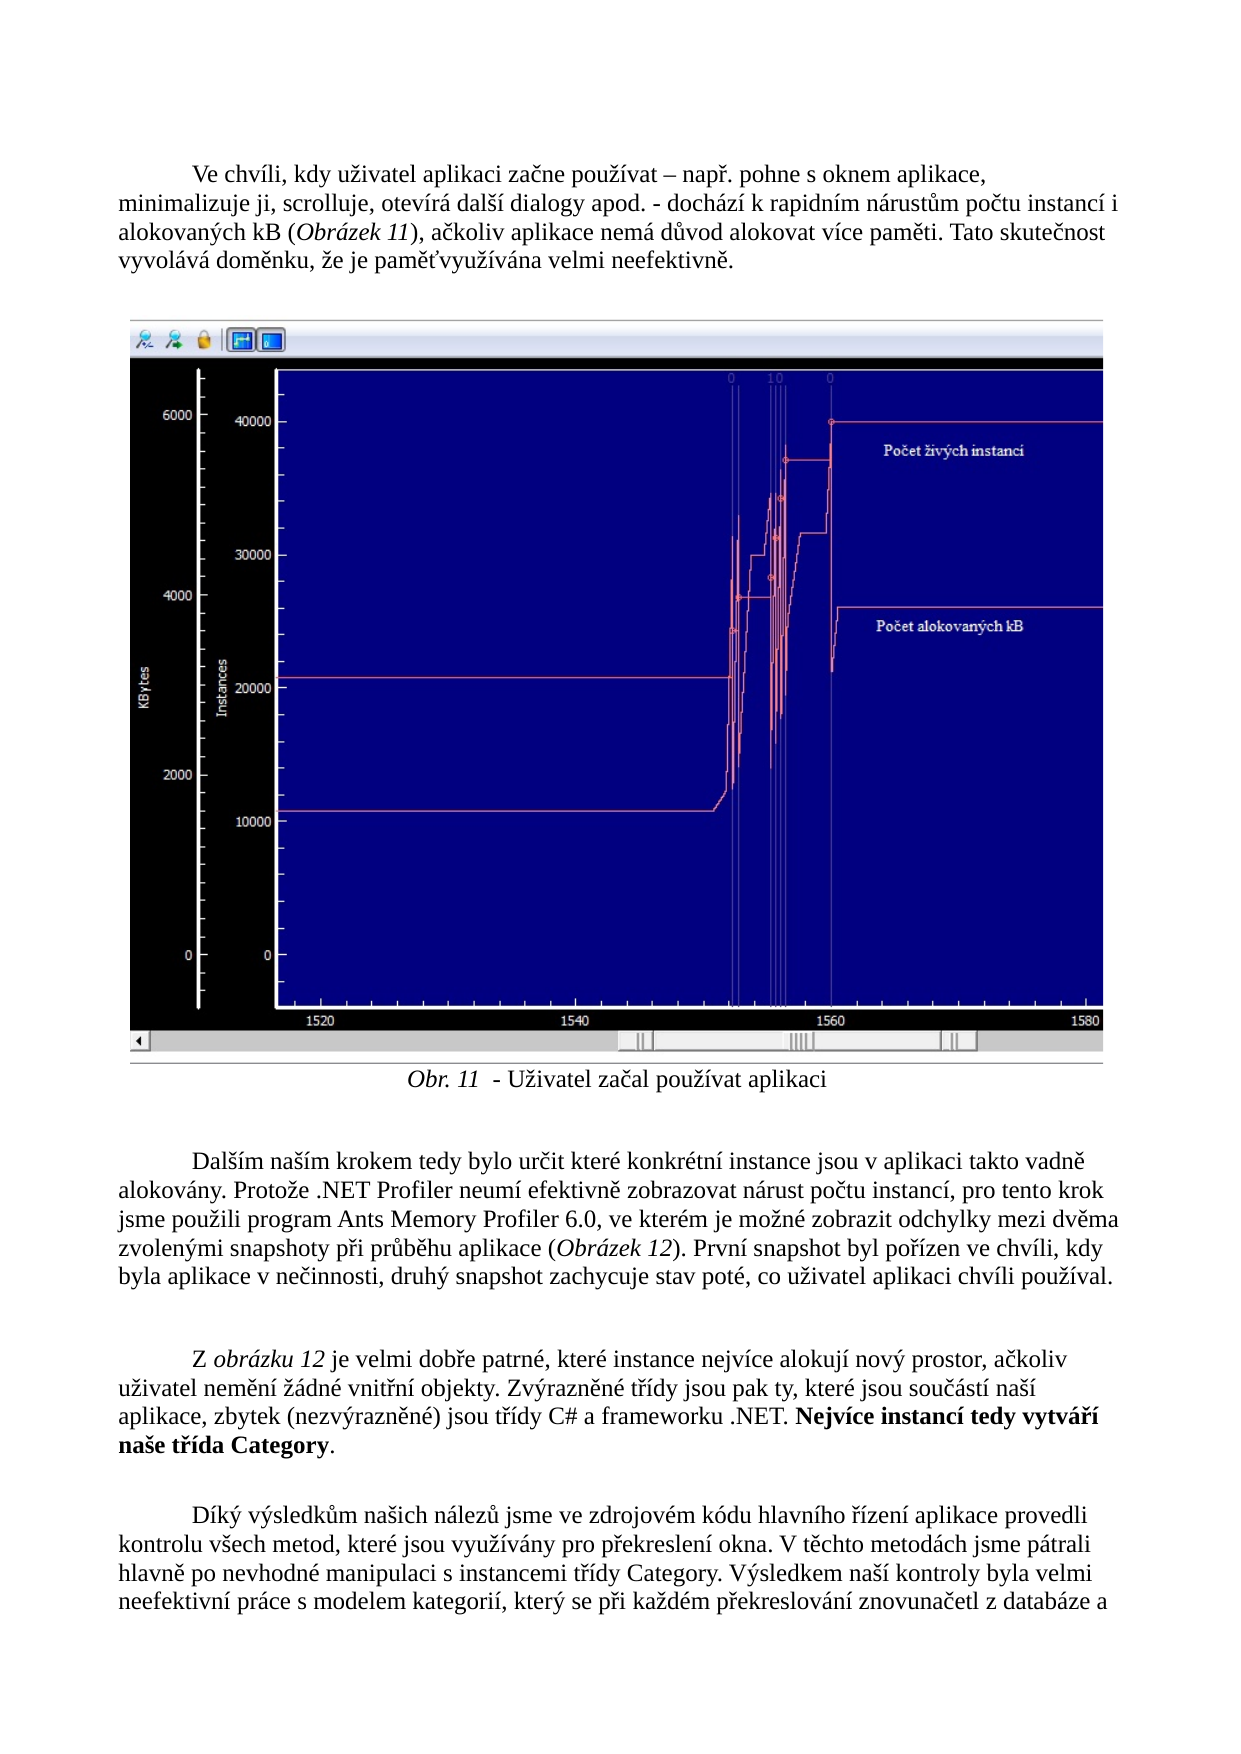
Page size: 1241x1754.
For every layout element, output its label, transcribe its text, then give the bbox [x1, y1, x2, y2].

text Díký výsledkům našich nálezů jsme ve zdrojovém kódu hlavního řízení aplikace provedli kontrolu všech metod, které jsou využívány pro překreslení okna. V těchto metodách jsme pátrali hlavně po nevhodné manipulaci s instancemi třídy Category. Výsledkem naší kontroly byla velmi neefektivní práce s modelem kategorií, který se při každém překreslování znovunačetl z databáze a [118, 1500, 1122, 1615]
text Z obrázku 12 je velmi dobře patrné, které instance nejvíce alokují nový prostor, ačkoliv uživatel nemění žádné vnitřní objekty. Zvýrazněné třídy jsou pak ty, které jsou součástí naší aplikace, zbytek (nezvýrazněné) jsou třídy C# a frameworku .NET. Nejvíce instancí tedy vytváří naše třída Category. [118, 1344, 1122, 1488]
text Dalším naším krokem tedy bylo určit které konkrétní instance jsou v aplikaci takto vadně alokovány. Protože .NET Profiler neumí efektivně zobrazovat nárust počtu instancí, pro tento krok jsme použili program Ants Memory Profiler 6.0, ve kterém je možné zobrazit odchylky mezi dvěma zvolenými snapshoty při průběhu aplikace (Obrázek 12). První snapshot byl pořízen ve chvíli, kdy byla aplikace v nečinnosti, druhý snapshot zachycuje stav poté, co uživatel aplikaci chvíli používal. [118, 1146, 1122, 1290]
text Obr. 11 - Uživatel začal používat aplikaci [118, 316, 1122, 1093]
text Ve chvíli, kdy uživatel aplikaci začne používat – např. pohne s oknem aplikace, minimalizuje ji, scrolluje, otevírá další dialogy apod. - dochází k rapidním nárustům počtu instancí i alokovaných kB (Obrázek 11), ačkoliv aplikace nemá důvod alokovat více paměti. Tato skutečnost vyvolává doměnku, že je paměťvyužívána velmi neefektivně. [118, 159, 1122, 303]
picture [130, 315, 1104, 1064]
